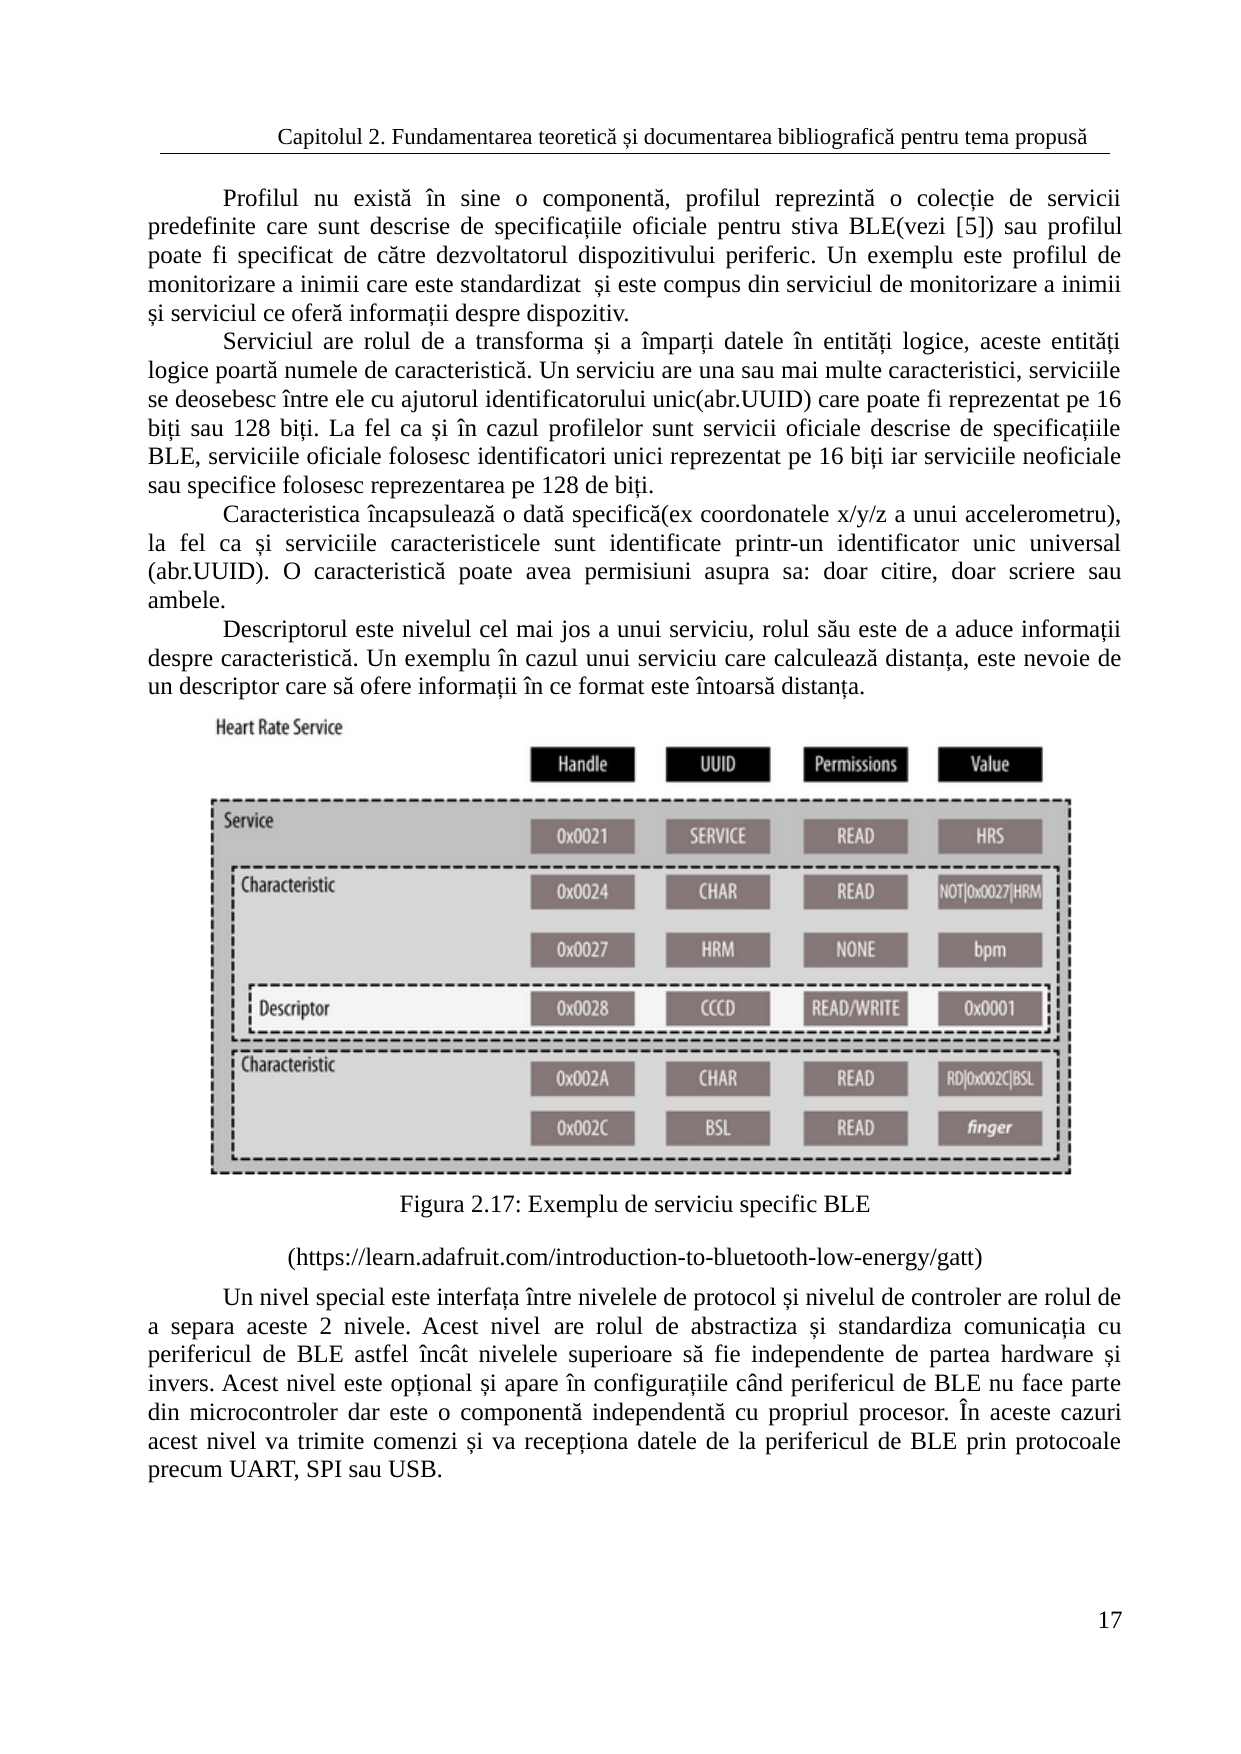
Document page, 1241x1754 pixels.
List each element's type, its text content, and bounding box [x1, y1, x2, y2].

picture [180, 711, 1090, 1184]
text Un nivel special este interfața între nivelele de protocol și nivelul de controler are rolul de a separa aceste 2 nivele. Acest nivel are rolul de abstractiza și standardiza comunicația cu perifericul de BLE astfel încât nivelele superioare să fie independente de partea hardware și invers. Acest nivel este opțional și apare în configurațiile când perifericul de BLE nu face parte din microcontroler dar este o componentă independentă cu propriul procesor. În aceste cazuri acest nivel va trimite comenzi și va recepționa datele de la perifericul de BLE prin protocoale precum UART, SPI sau USB. [148, 700, 1122, 1483]
text Profilul nu există în sine o componentă, profilul reprezintă o colecție de servicii predefinite care sunt descrise de specificațiile oficiale pentru stiva BLE(vezi [5]) sau profilul poate fi specificat de către dezvoltatorul dispozitivului periferic. Un exemplu este profilul de monitorizare a inimii care este standardizat și este compus din serviciul de monitorizare a inimii și serviciul ce oferă informații despre dispozitiv. [148, 183, 1122, 326]
text Descriptorul este nivelul cel mai jos a unui serviciu, rolul său este de a aduce informații despre caracteristică. Un exemplu în cazul unui serviciu care calculează distanța, este nevoie de un descriptor care să ofere informații în ce format este întoarsă distanța. [148, 614, 1122, 700]
text (https://learn.adafruit.com/introduction-to-bluetooth-low-energy/gatt) [180, 1242, 1090, 1270]
text Serviciul are rolul de a transforma și a împarți datele în entități logice, aceste entități logice poartă numele de caracteristică. Un serviciu are una sau mai multe caracteristici, serviciile se deosebesc între ele cu ajutorul identificatorului unic(abr.UUID) care poate fi reprezentat pe 16 biți sau 128 biți. La fel ca și în cazul profilelor sunt servicii oficiale descrise de specificațiile BLE, serviciile oficiale folosesc identificatori unici reprezentat pe 16 biți iar serviciile neoficiale sau specifice folosesc reprezentarea pe 128 de biți. [148, 326, 1122, 499]
text Figura 2.17: Exemplu de serviciu specific BLE [180, 1184, 1090, 1218]
text Caracteristica încapsulează o dată specifică(ex coordonatele x/y/z a unui accelerometru), la fel ca și serviciile caracteristicele sunt identificate printr-un identificator unic universal (abr.UUID). O caracteristică poate avea permisiuni asupra sa: doar citire, doar scriere sau ambele. [148, 499, 1122, 614]
